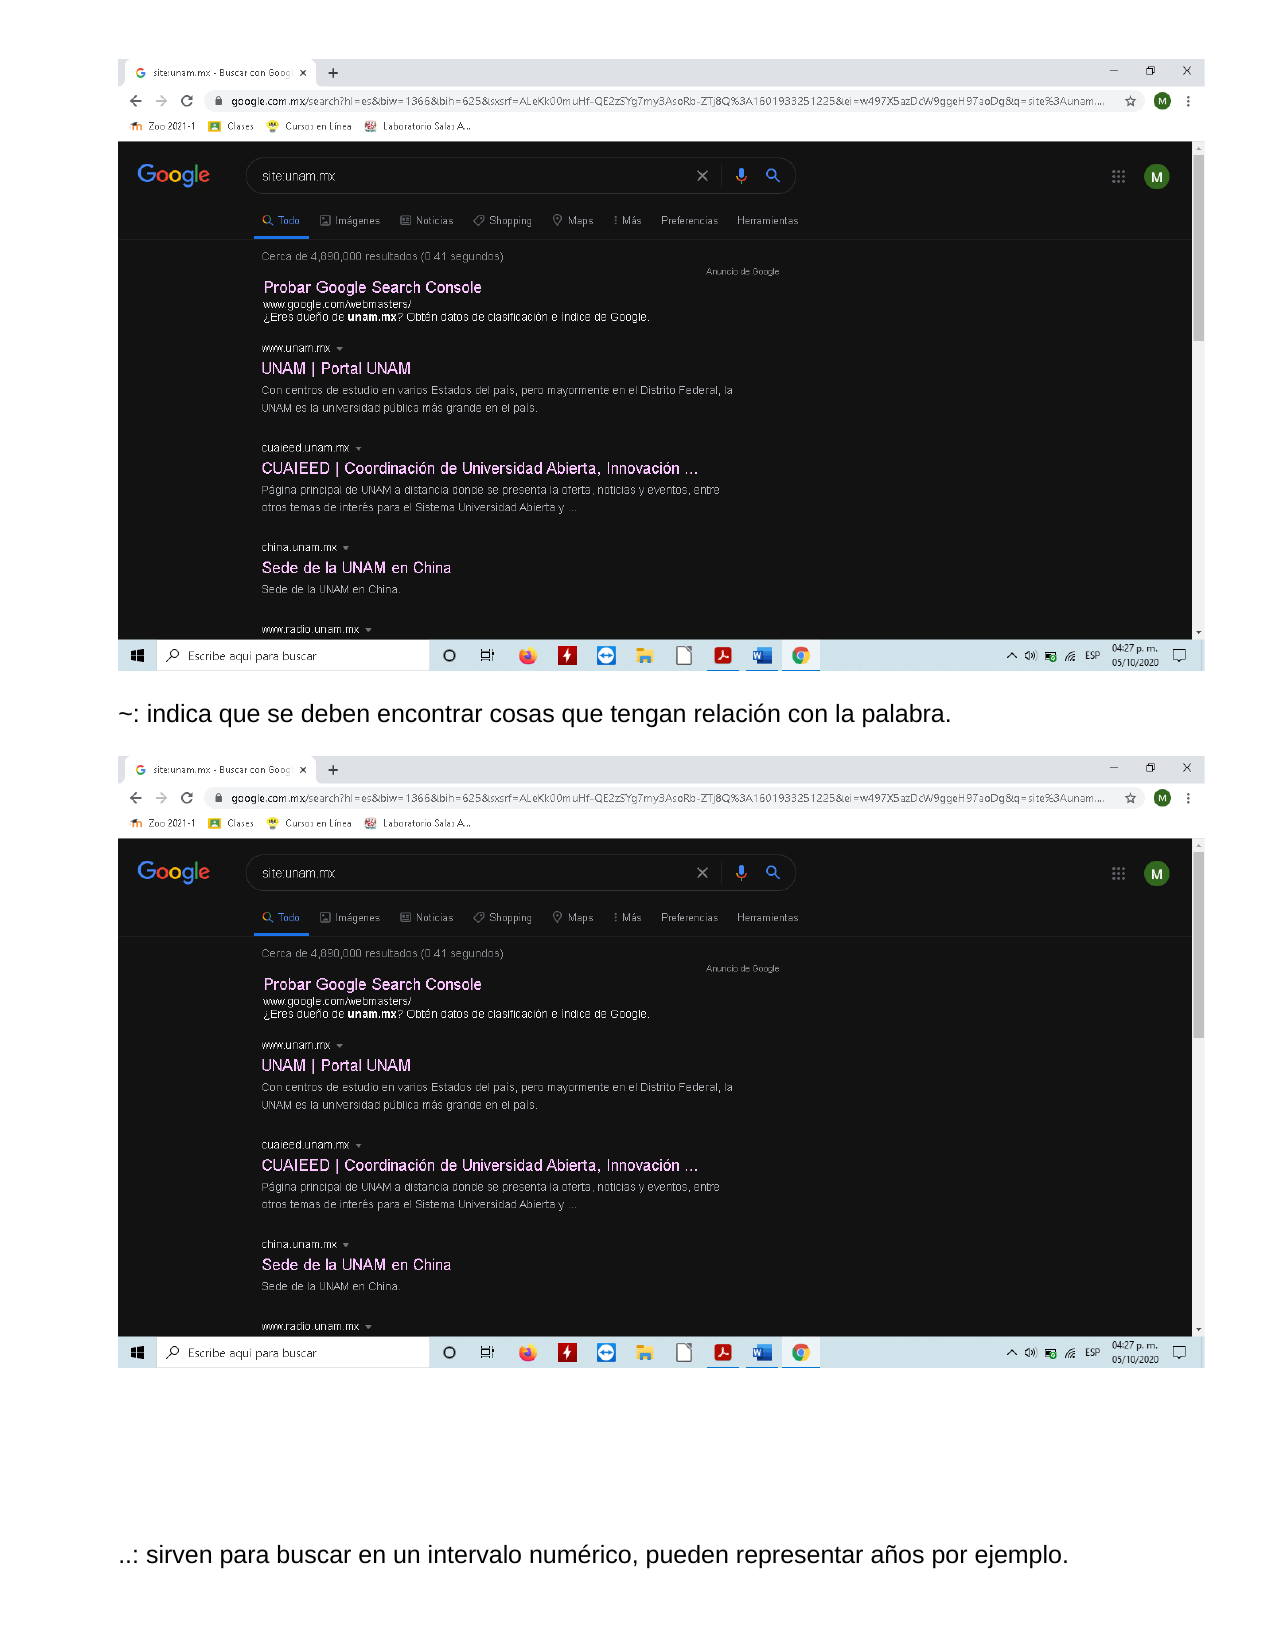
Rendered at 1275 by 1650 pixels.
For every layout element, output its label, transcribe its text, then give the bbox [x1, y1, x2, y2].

text ..: sirven para buscar en un intervalo numérico, pueden representar años por ejemplo. [118, 1540, 1205, 1568]
text ~: indica que se deben encontrar cosas que tengan relación con la palabra. [118, 699, 1205, 728]
